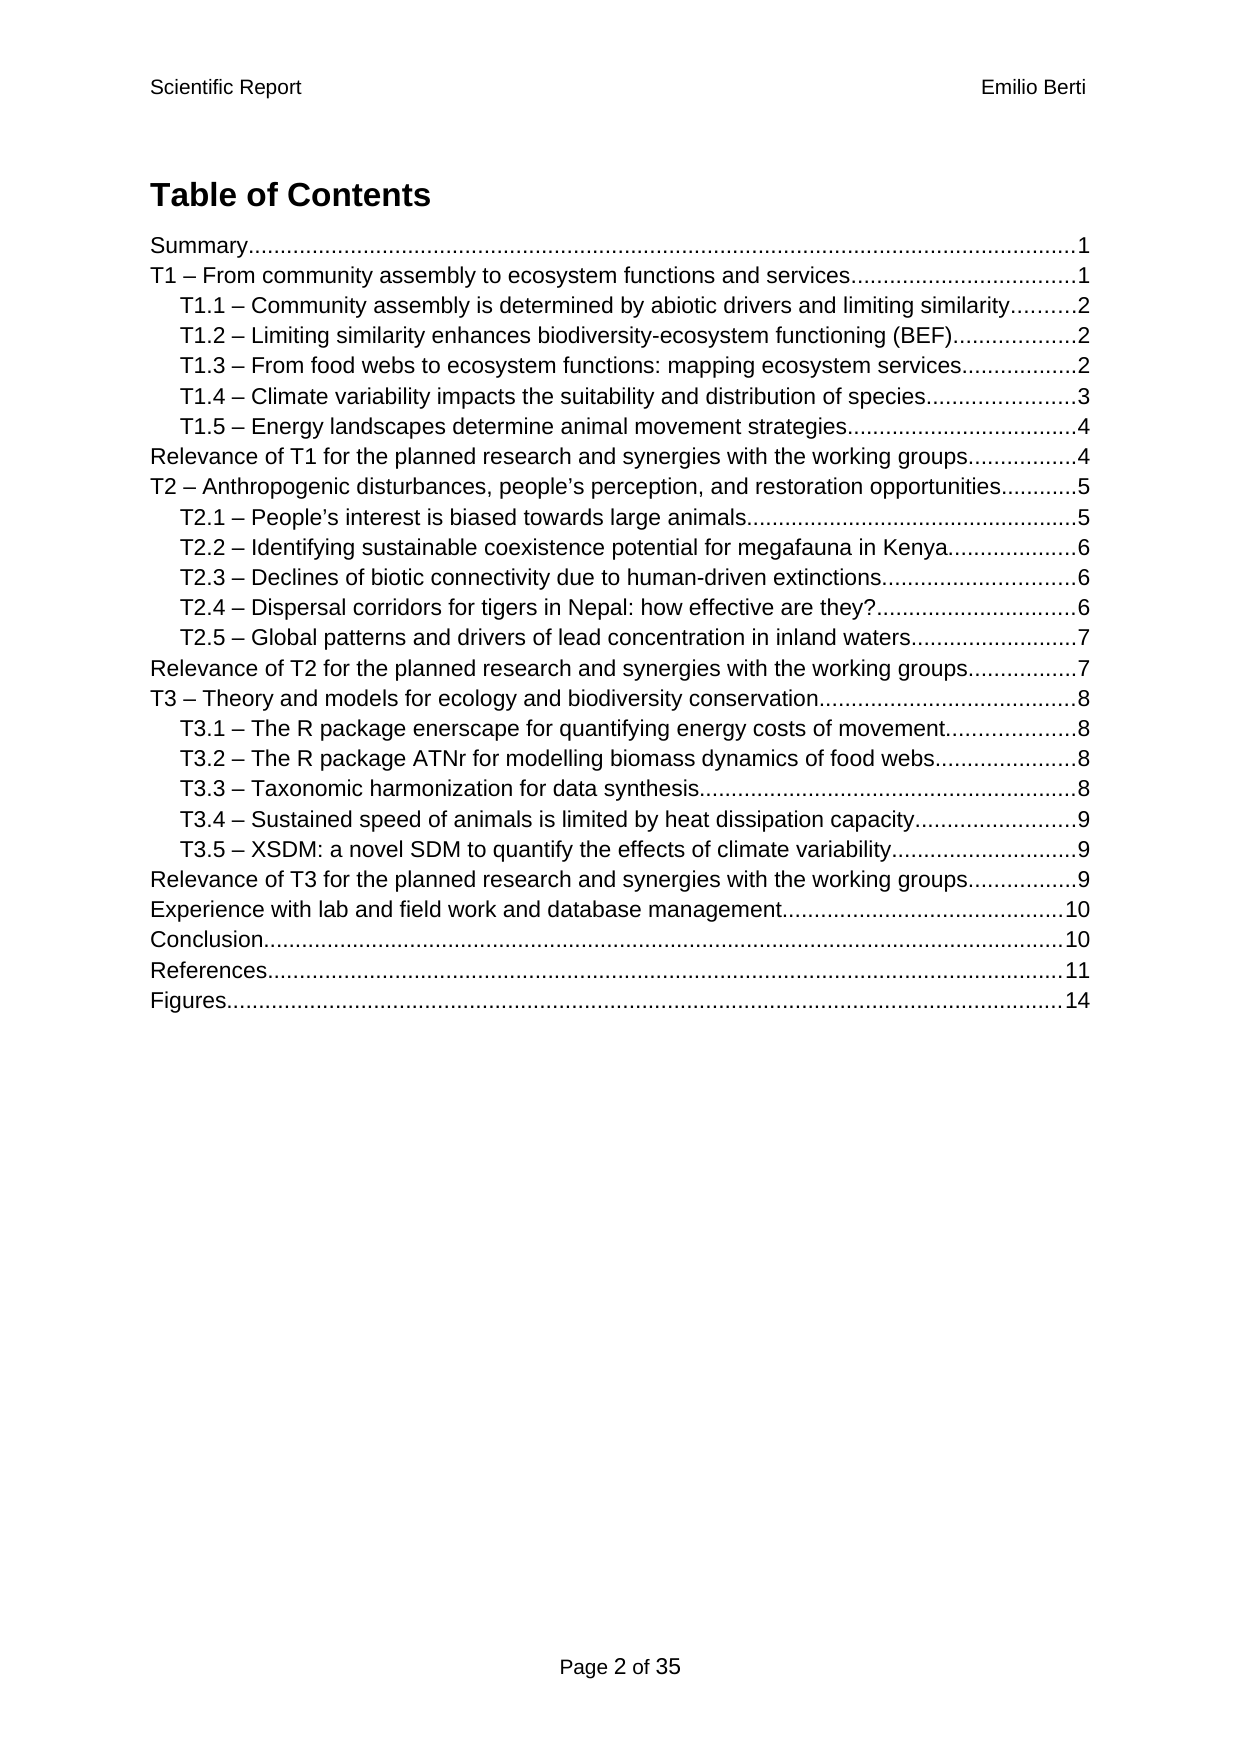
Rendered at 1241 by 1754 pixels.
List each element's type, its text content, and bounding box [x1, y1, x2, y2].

text Relevance of T1 for the planned research and synergies with the working groups 4 [150, 443, 1090, 469]
text T1.1 – Community assembly is determined by abiotic drivers and limiting similarity 2 [179, 292, 1090, 318]
text Relevance of T3 for the planned research and synergies with the working groups 9 [150, 866, 1090, 892]
text T1 – From community assembly to ecosystem functions and services 1 [150, 262, 1090, 288]
text T2 – Anthropogenic disturbances, people’s perception, and restoration opportunities 5 [150, 473, 1090, 500]
text T2.3 – Declines of biotic connectivity due to human-driven extinctions 6 [179, 564, 1090, 590]
text T3.5 – XSDM: a novel SDM to quantify the effects of climate variability 9 [179, 836, 1090, 862]
text T1.2 – Limiting similarity enhances biodiversity-ecosystem functioning (BEF) 2 [179, 322, 1090, 349]
text Relevance of T2 for the planned research and synergies with the working groups 7 [150, 654, 1090, 681]
text T2.5 – Global patterns and drivers of lead concentration in inland waters 7 [179, 624, 1090, 651]
text T2.1 – People’s interest is biased towards large animals 5 [179, 503, 1090, 530]
text T3.2 – The R package ATNr for modelling biomass dynamics of food webs 8 [179, 745, 1090, 772]
text T2.4 – Dispersal corridors for tigers in Nepal: how effective are they? 6 [179, 594, 1090, 621]
text T3.3 – Taxonomic harmonization for data synthesis 8 [179, 775, 1090, 802]
text Summary 1 [150, 232, 1090, 258]
text T1.4 – Climate variability impacts the suitability and distribution of species 3 [179, 383, 1090, 409]
text References 11 [150, 957, 1090, 983]
text Conclusion 10 [150, 926, 1090, 953]
text T2.2 – Identifying sustainable coexistence potential for megafauna in Kenya 6 [179, 534, 1090, 560]
text T3 – Theory and models for ecology and biodiversity conservation 8 [150, 685, 1090, 711]
text Figures 14 [150, 987, 1090, 1013]
subtitle Table of Contents [150, 175, 1090, 213]
text T1.5 – Energy landscapes determine animal movement strategies 4 [179, 413, 1090, 439]
text T3.1 – The R package enerscape for quantifying energy costs of movement 8 [179, 715, 1090, 741]
text T1.3 – From food webs to ecosystem functions: mapping ecosystem services 2 [179, 352, 1090, 379]
text T3.4 – Sustained speed of animals is limited by heat dissipation capacity 9 [179, 806, 1090, 832]
text Experience with lab and field work and database management 10 [150, 896, 1090, 923]
